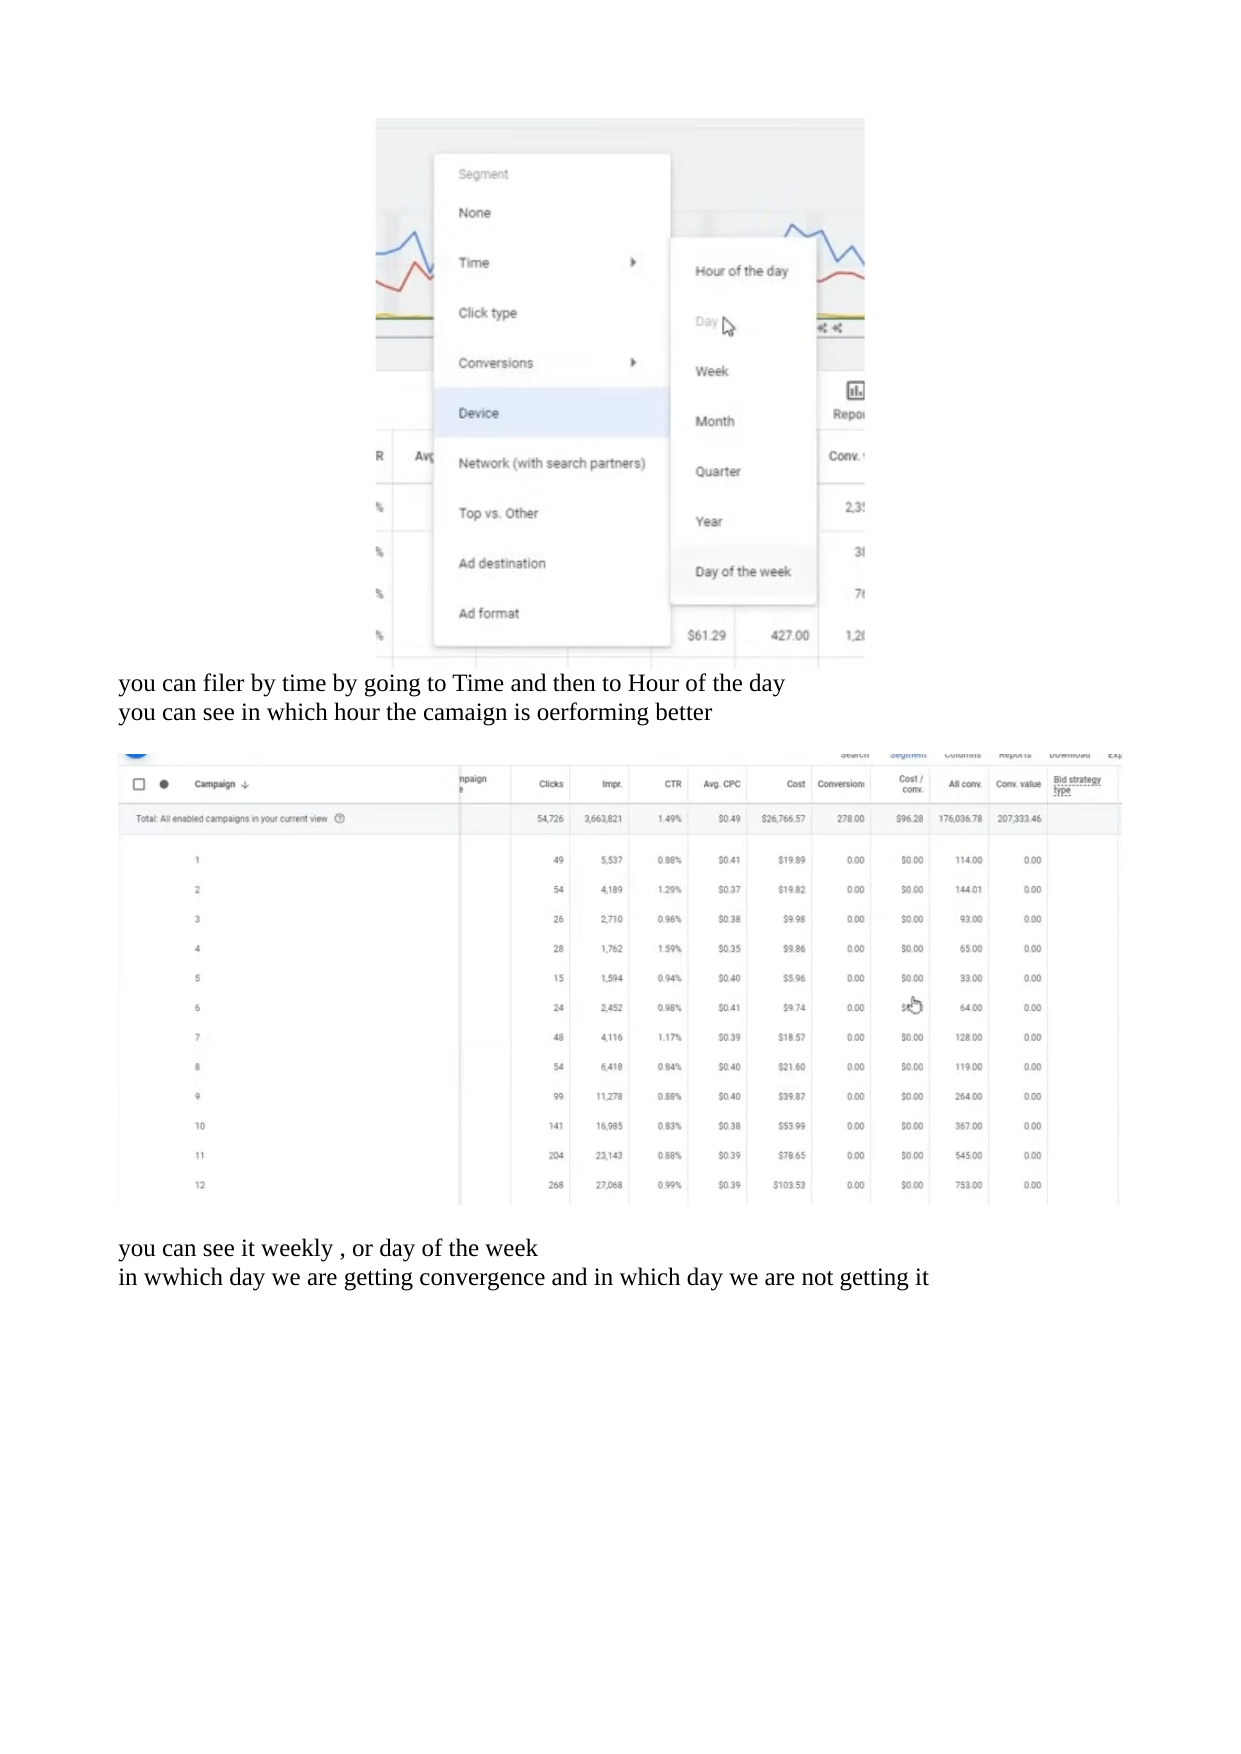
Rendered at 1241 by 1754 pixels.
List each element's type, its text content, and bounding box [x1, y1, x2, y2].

picture [118, 754, 1122, 1205]
text you can filer by time by going to Time and then to Hour of the day [118, 118, 1122, 697]
text you can see in which hour the camaign is oerforming better [118, 697, 1122, 726]
picture [375, 118, 865, 669]
text you can see it weekly , or day of the week [118, 1233, 1122, 1262]
text in wwhich day we are getting convergence and in which day we are not getting it [118, 1262, 1122, 1291]
